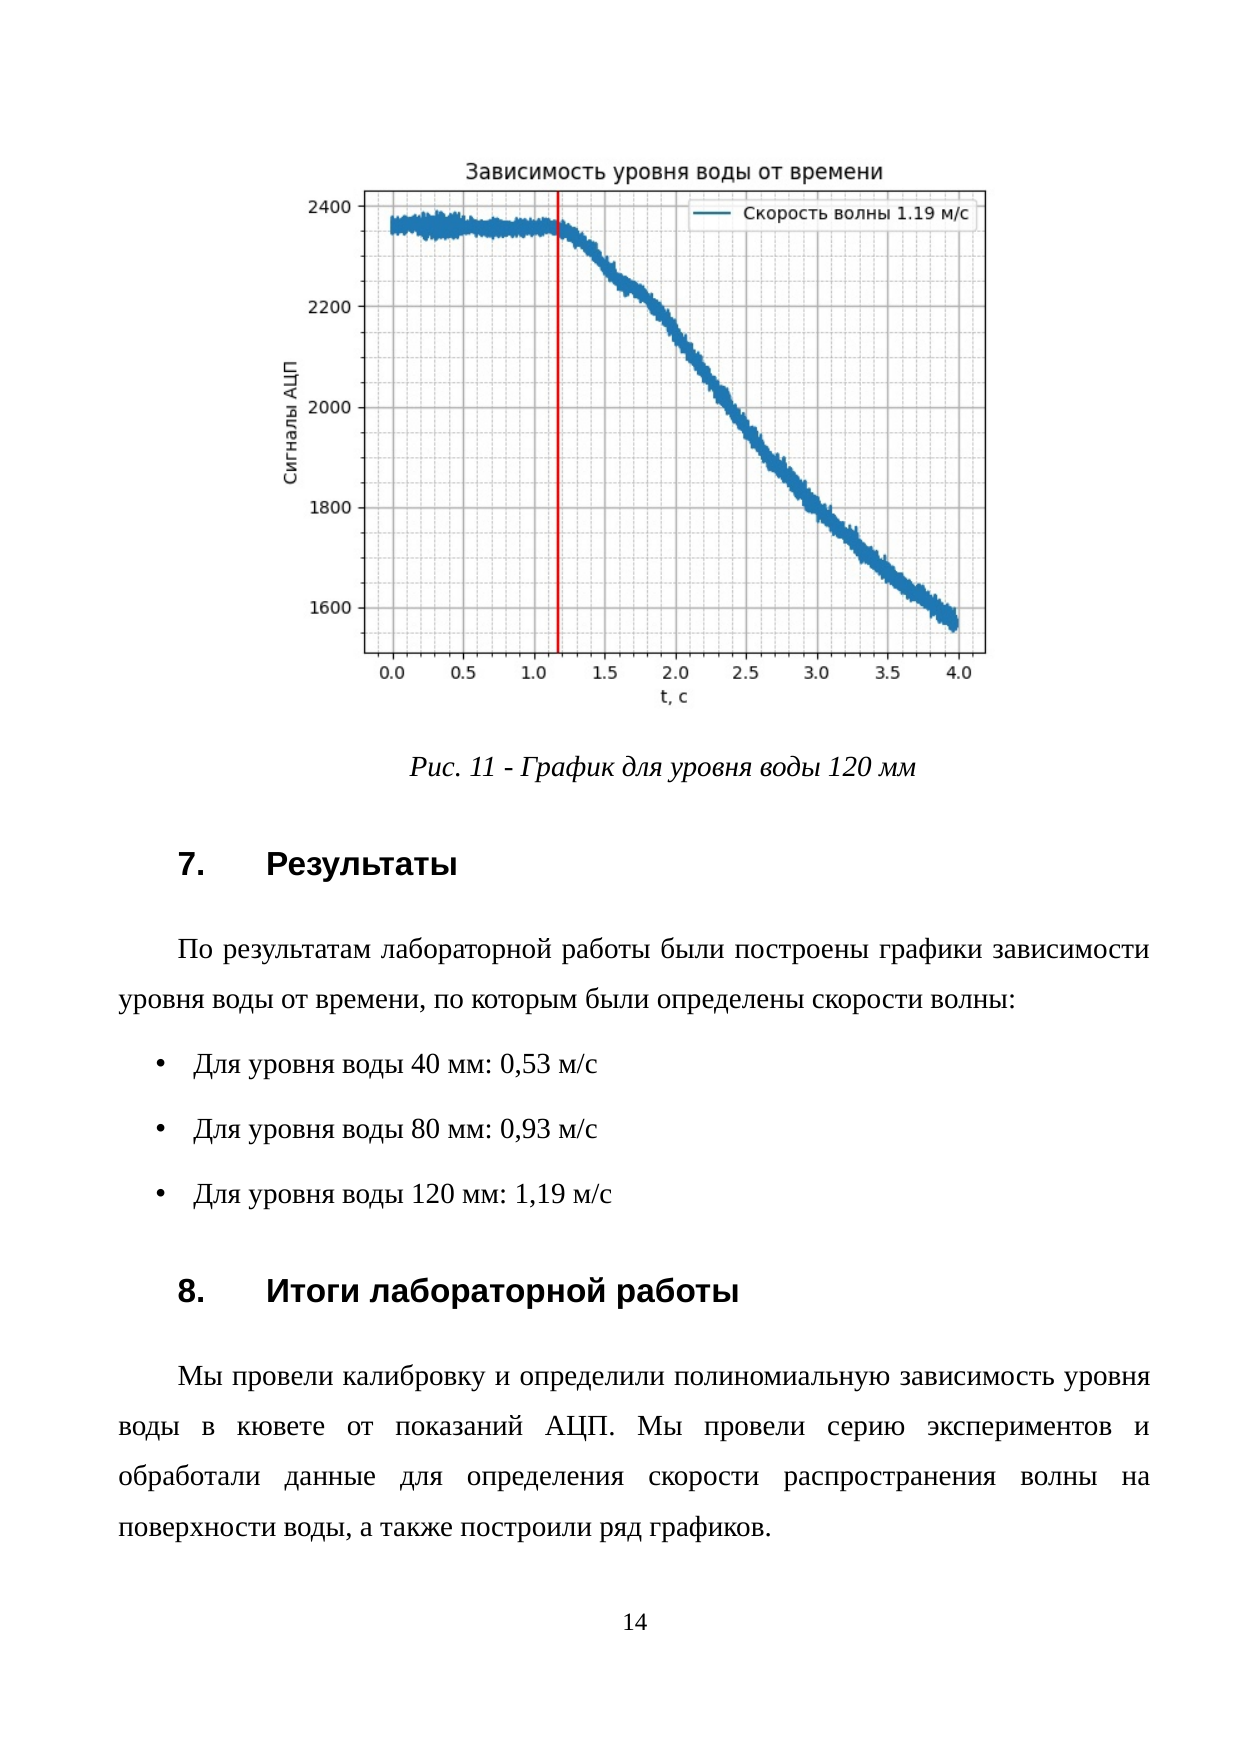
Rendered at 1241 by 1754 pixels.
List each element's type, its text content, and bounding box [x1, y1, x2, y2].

text Рис. 11 - График для уровня воды 120 мм [118, 749, 1151, 783]
list Для уровня воды 120 мм: 1,19 м/с [156, 1176, 1151, 1210]
subtitle Результаты [118, 844, 1151, 882]
text Мы провели калибровку и определили полиномиальную зависимость уровня воды в кювете от показаний АЦП. Мы провели серию экспериментов и обработали данные для определения скорости распространения волны на поверхности воды, а также построили ряд графиков. [118, 1358, 1151, 1542]
list Для уровня воды 40 мм: 0,53 м/с [156, 1046, 1151, 1080]
picture [264, 118, 1064, 719]
subtitle Итоги лабораторной работы [118, 1271, 1151, 1309]
list Для уровня воды 80 мм: 0,93 м/с [156, 1111, 1151, 1145]
text По результатам лабораторной работы были построены графики зависимости уровня воды от времени, по которым были определены скорости волны: [118, 931, 1151, 1015]
